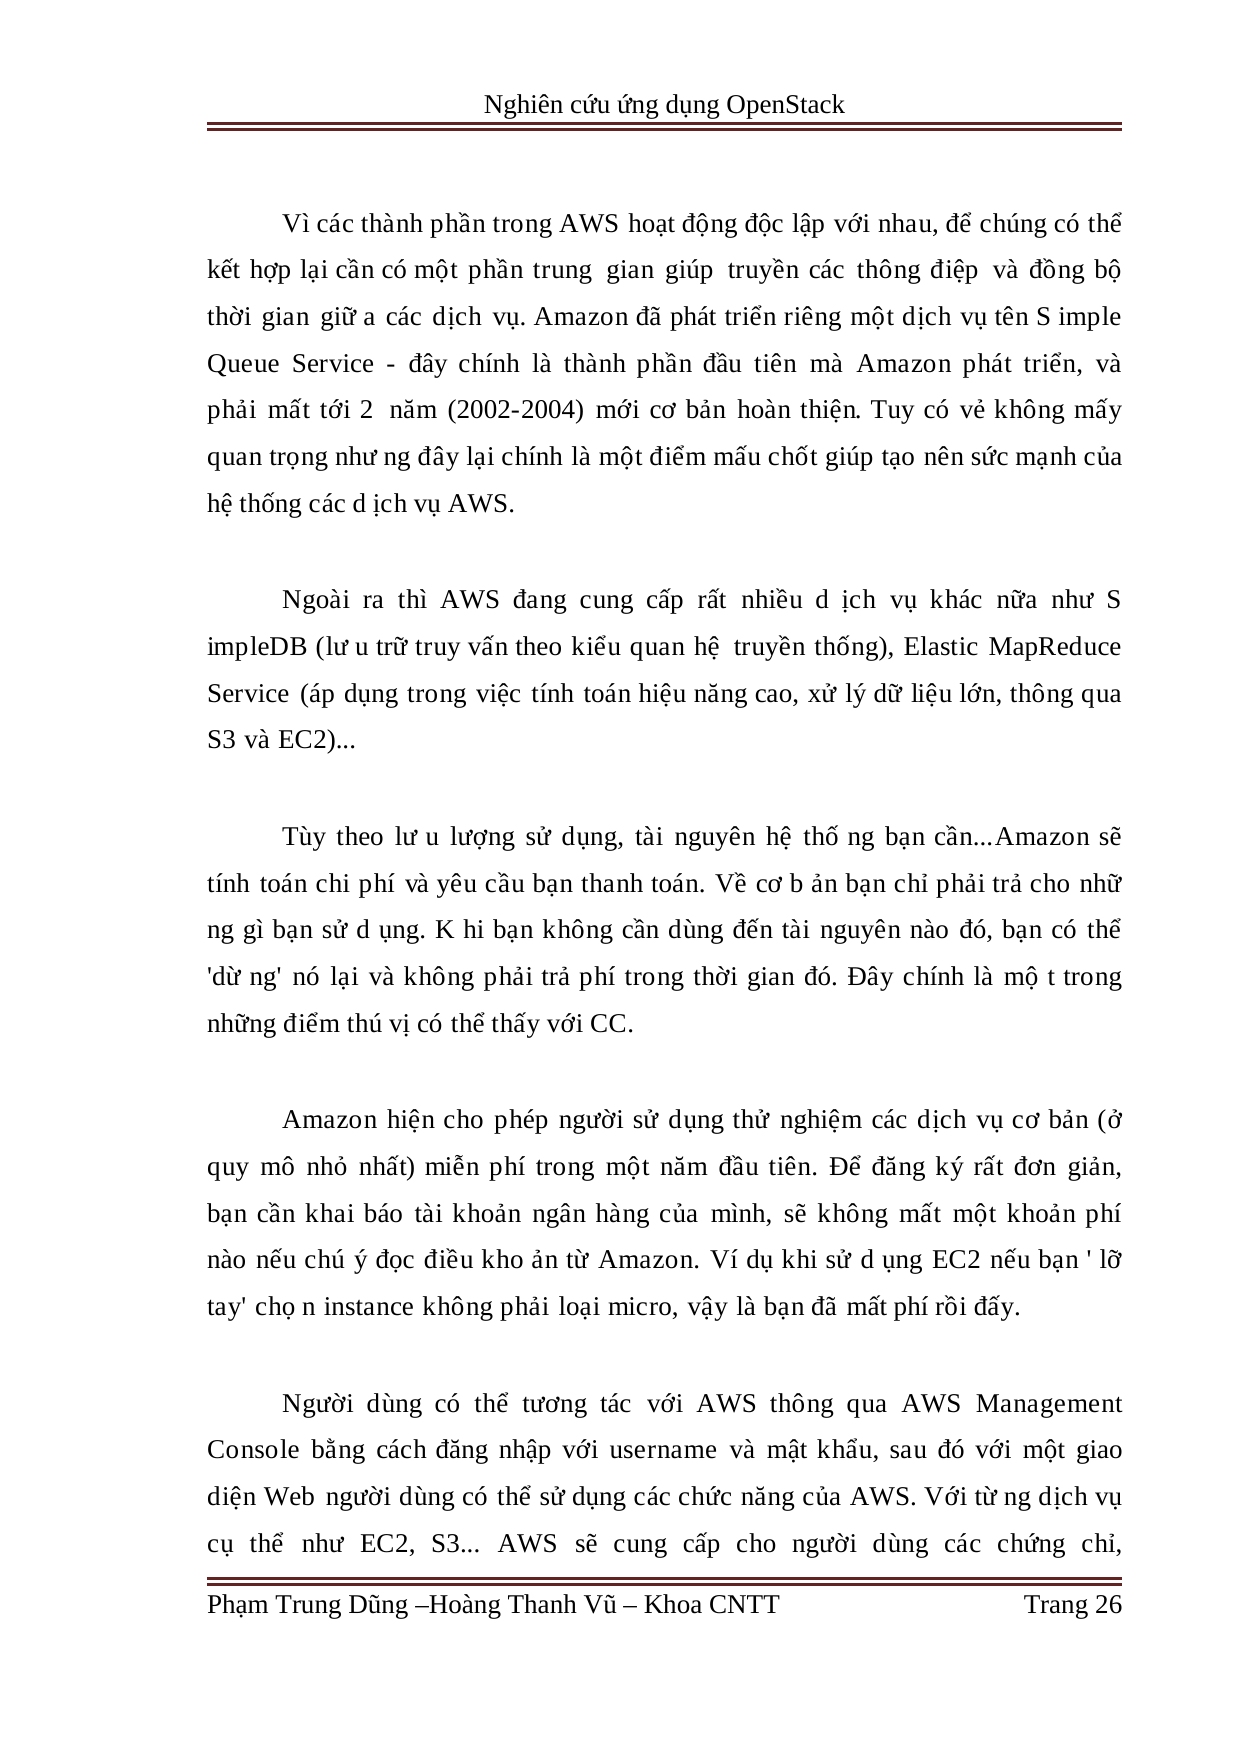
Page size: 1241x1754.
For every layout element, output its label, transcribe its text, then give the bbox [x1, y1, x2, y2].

text Người dùng có thể tương tác với AWS thông qua AWS Management Console bằng cách đăng nhập với username và mật khẩu, sau đó với một giao diện Web người dùng có thể sử dụng các chức năng của AWS. Với từ ng dịch vụ cụ thể như EC2, S3... AWS sẽ cung cấp cho người dùng các chứng chỉ, [207, 1387, 1122, 1558]
text Tùy theo lư u lượng sử dụng, tài nguyên hệ thố ng bạn cần...Amazon sẽ tính toán chi phí và yêu cầu bạn thanh toán. Về cơ b ản bạn chỉ phải trả cho nhữ ng gì bạn sử d ụng. K hi bạn không cần dùng đến tài nguyên nào đó, bạn có thể 'dừ ng' nó lại và không phải trả phí trong thời gian đó. Đây chính là mộ t trong những điểm thú vị có thể thấy với CC. [207, 820, 1122, 1038]
text Vì các thành phần trong AWS hoạt động độc lập với nhau, để chúng có thể kết hợp lại cần có một phần trung gian giúp truyền các thông điệp và đồng bộ thời gian giữ a các dịch vụ. Amazon đã phát triển riêng một dịch vụ tên S imple Queue Service - đây chính là thành phần đầu tiên mà Amazon phát triển, và phải mất tới 2 năm (2002-2004) mới cơ bản hoàn thiện. Tuy có vẻ không mấy quan trọng như ng đây lại chính là một điểm mấu chốt giúp tạo nên sức mạnh của hệ thống các d ịch vụ AWS. [207, 207, 1122, 518]
text Amazon hiện cho phép người sử dụng thử nghiệm các dịch vụ cơ bản (ở quy mô nhỏ nhất) miễn phí trong một năm đầu tiên. Để đăng ký rất đơn giản, bạn cần khai báo tài khoản ngân hàng của mình, sẽ không mất một khoản phí nào nếu chú ý đọc điều kho ản từ Amazon. Ví dụ khi sử d ụng EC2 nếu bạn ' lỡ tay' chọ n instance không phải loại micro, vậy là bạn đã mất phí rồi đấy. [207, 1103, 1122, 1321]
text Ngoài ra thì AWS đang cung cấp rất nhiều d ịch vụ khác nữa như S impleDB (lư u trữ truy vấn theo kiểu quan hệ truyền thống), Elastic MapReduce Service (áp dụng trong việc tính toán hiệu năng cao, xử lý dữ liệu lớn, thông qua S3 và EC2)... [207, 583, 1122, 754]
